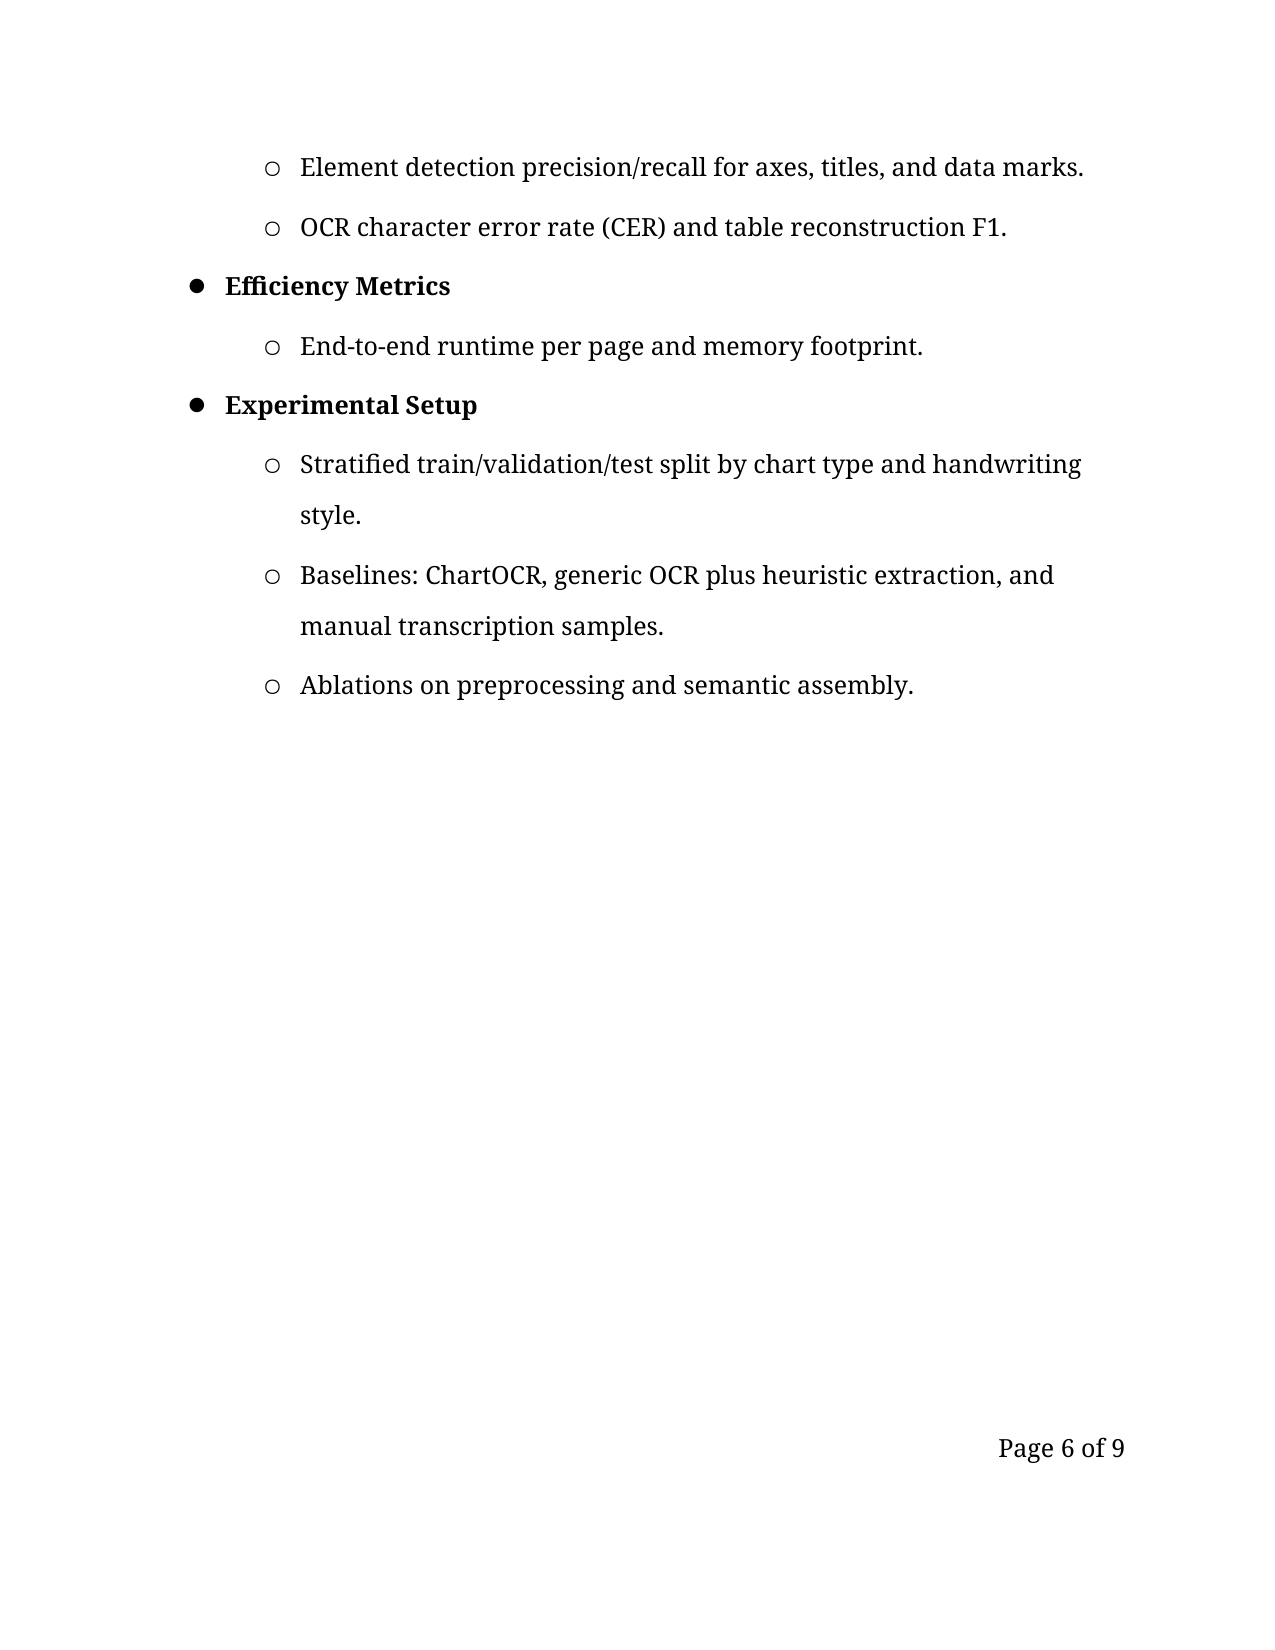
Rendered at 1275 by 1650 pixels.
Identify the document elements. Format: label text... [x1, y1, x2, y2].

list Experimental Setup [187, 387, 1125, 422]
list Element detection precision/recall for axes, titles, and data marks. [262, 150, 1125, 184]
list Stratified train/validation/test split by chart type and handwriting style. [262, 447, 1125, 532]
list Baselines: ChartOCR, generic OCR plus heuristic extraction, and manual transcription samples. [262, 557, 1125, 642]
list End-to-end runtime per page and memory footprint. [262, 328, 1125, 362]
list Efficiency Metrics [187, 269, 1125, 303]
list Ablations on preprocessing and semantic assembly. [262, 668, 1125, 702]
list OCR character error rate (CER) and table reconstruction F1. [262, 209, 1125, 243]
